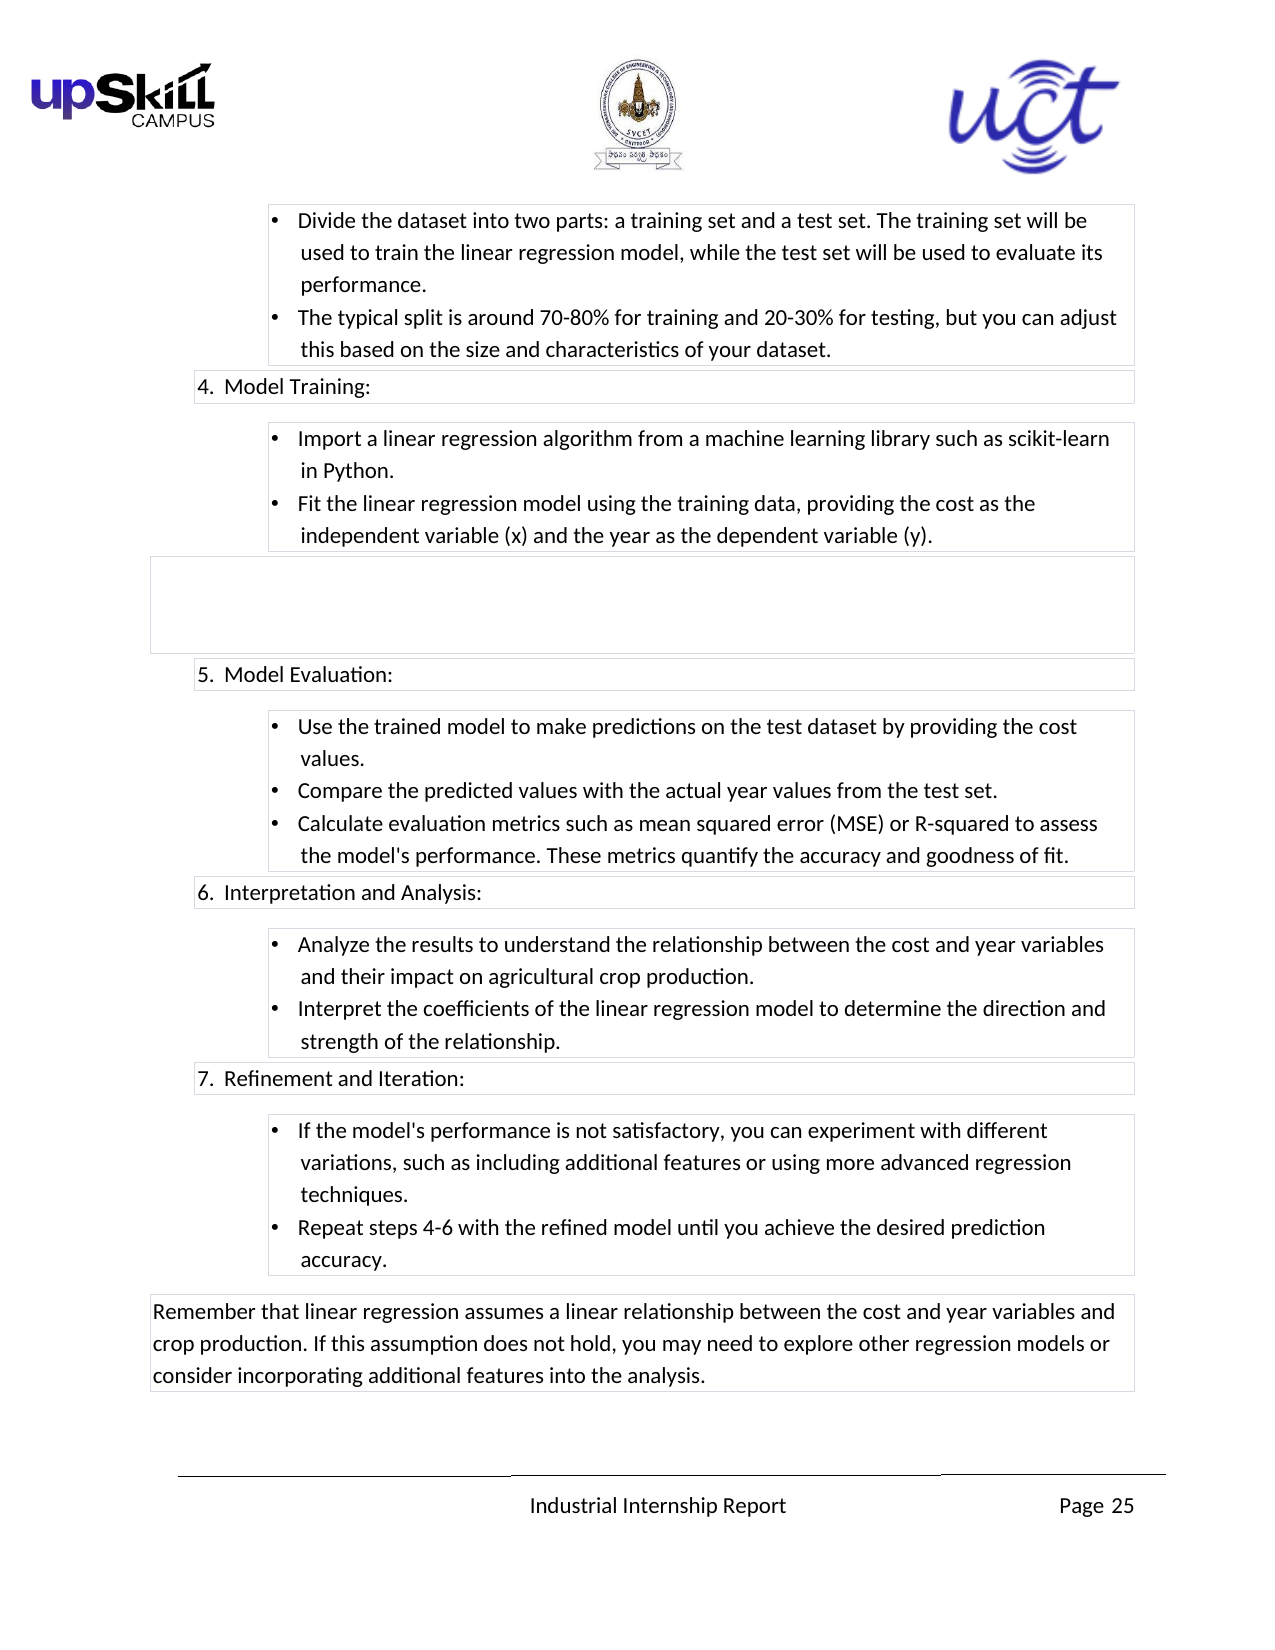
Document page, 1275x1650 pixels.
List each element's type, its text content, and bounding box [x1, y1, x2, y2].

list Calculate evaluation metrics such as mean squared error (MSE) or R-squared to assess the model's performance. These metrics quantify the accuracy and goodness of fit. [269, 806, 1134, 871]
list Repeat steps 4-6 with the refined model until you achieve the desired prediction accuracy. [269, 1210, 1134, 1275]
list Import a linear regression algorithm from a machine learning library such as scikit-learn in Python. [269, 423, 1134, 484]
list Interpretation and Analysis: [195, 877, 1134, 908]
list Compare the predicted values with the actual year values from the test set. [269, 774, 1134, 804]
list Model Evaluation: [195, 659, 1134, 690]
list The typical split is around 70-80% for training and 20-30% for testing, but you can adjust this based on the size and characteristics of your dataset. [269, 300, 1134, 365]
list Model Training: [195, 371, 1134, 403]
list Fit the linear regression model using the training data, providing the cost as the independent variable (x) and the year as the dependent variable (y). [269, 486, 1134, 551]
list Divide the dataset into two parts: a training set and a test set. The training set will be used to train the linear regression model, while the test set will be used to evaluate its performance. [269, 205, 1134, 299]
list Refinement and Iteration: [195, 1063, 1134, 1094]
list Analyze the results to understand the relationship between the cost and year variables and their impact on agricultural crop production. [269, 929, 1134, 990]
list If the model's performance is not satisfactory, you can experiment with different variations, such as including additional features or using more advanced regression techniques. [269, 1115, 1134, 1208]
text Remember that linear regression assumes a linear relationship between the cost and year variables and crop production. If this assumption does not hold, you may need to explore other regression models or consider incorporating additional features into the analysis. [151, 1295, 1134, 1391]
list Use the trained model to make predictions on the test dataset by providing the cost values. [269, 711, 1134, 772]
list Interpret the coefficients of the linear regression model to determine the direction and strength of the relationship. [269, 992, 1134, 1057]
